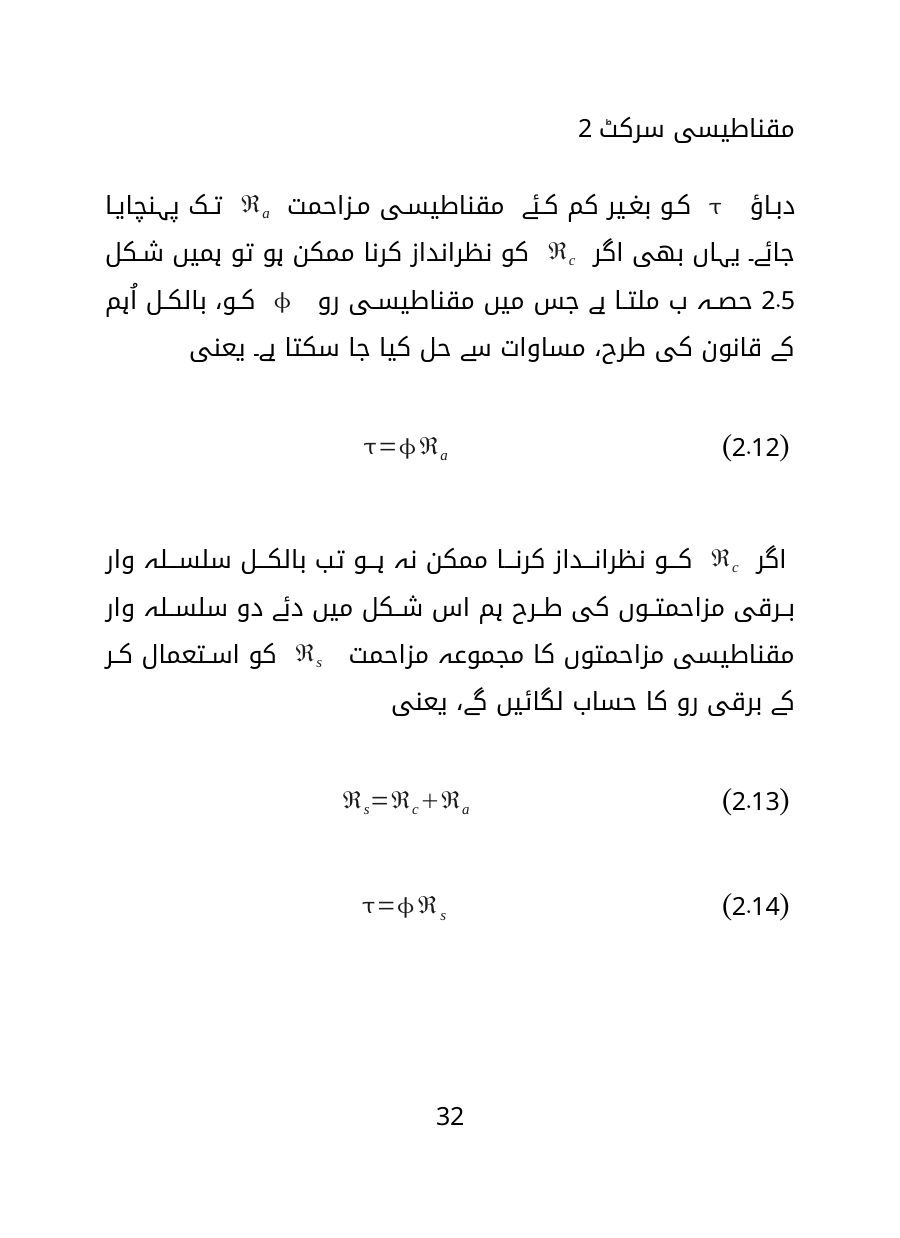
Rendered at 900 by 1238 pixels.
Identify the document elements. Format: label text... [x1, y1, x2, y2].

table_header (2.12) [699, 419, 795, 490]
text یہاں بھی کوشش یہی ہے کہ کسی طرح مقناطیسی دباؤ کو بغیر کم کئے مقناطیسی مزاحمتتک پہنچایا جائے۔ یہاں بھی اگرکو نظرانداز کرنا ممکن ہو تو ہمیں شکل 2.5 حصہ ب ملتا ہے جس میں مقناطیسی رو کو، بالکل اُہم کے قانون کی طرح، مساوات سے حل کیا جا سکتا ہے۔ یعنی [105, 182, 795, 372]
table_header [105, 773, 697, 844]
table_header [105, 419, 699, 490]
table_header (2.13) [697, 773, 795, 844]
text اگرکو نظرانداز کرنا ممکن نہ ہو تب بالکل سلسلہ وار برقی مزاحمتوں کی طرح ہم اس شکل میں دئے دو سلسلہ وار مقناطیسی مزاحمتوں کا مجموعہ مزاحمت کو استعمال کر کے برقی رو کا حساب لگائیں گے، یعنی [105, 536, 795, 726]
table_header (2.14) [694, 878, 795, 949]
table_header [105, 878, 694, 949]
